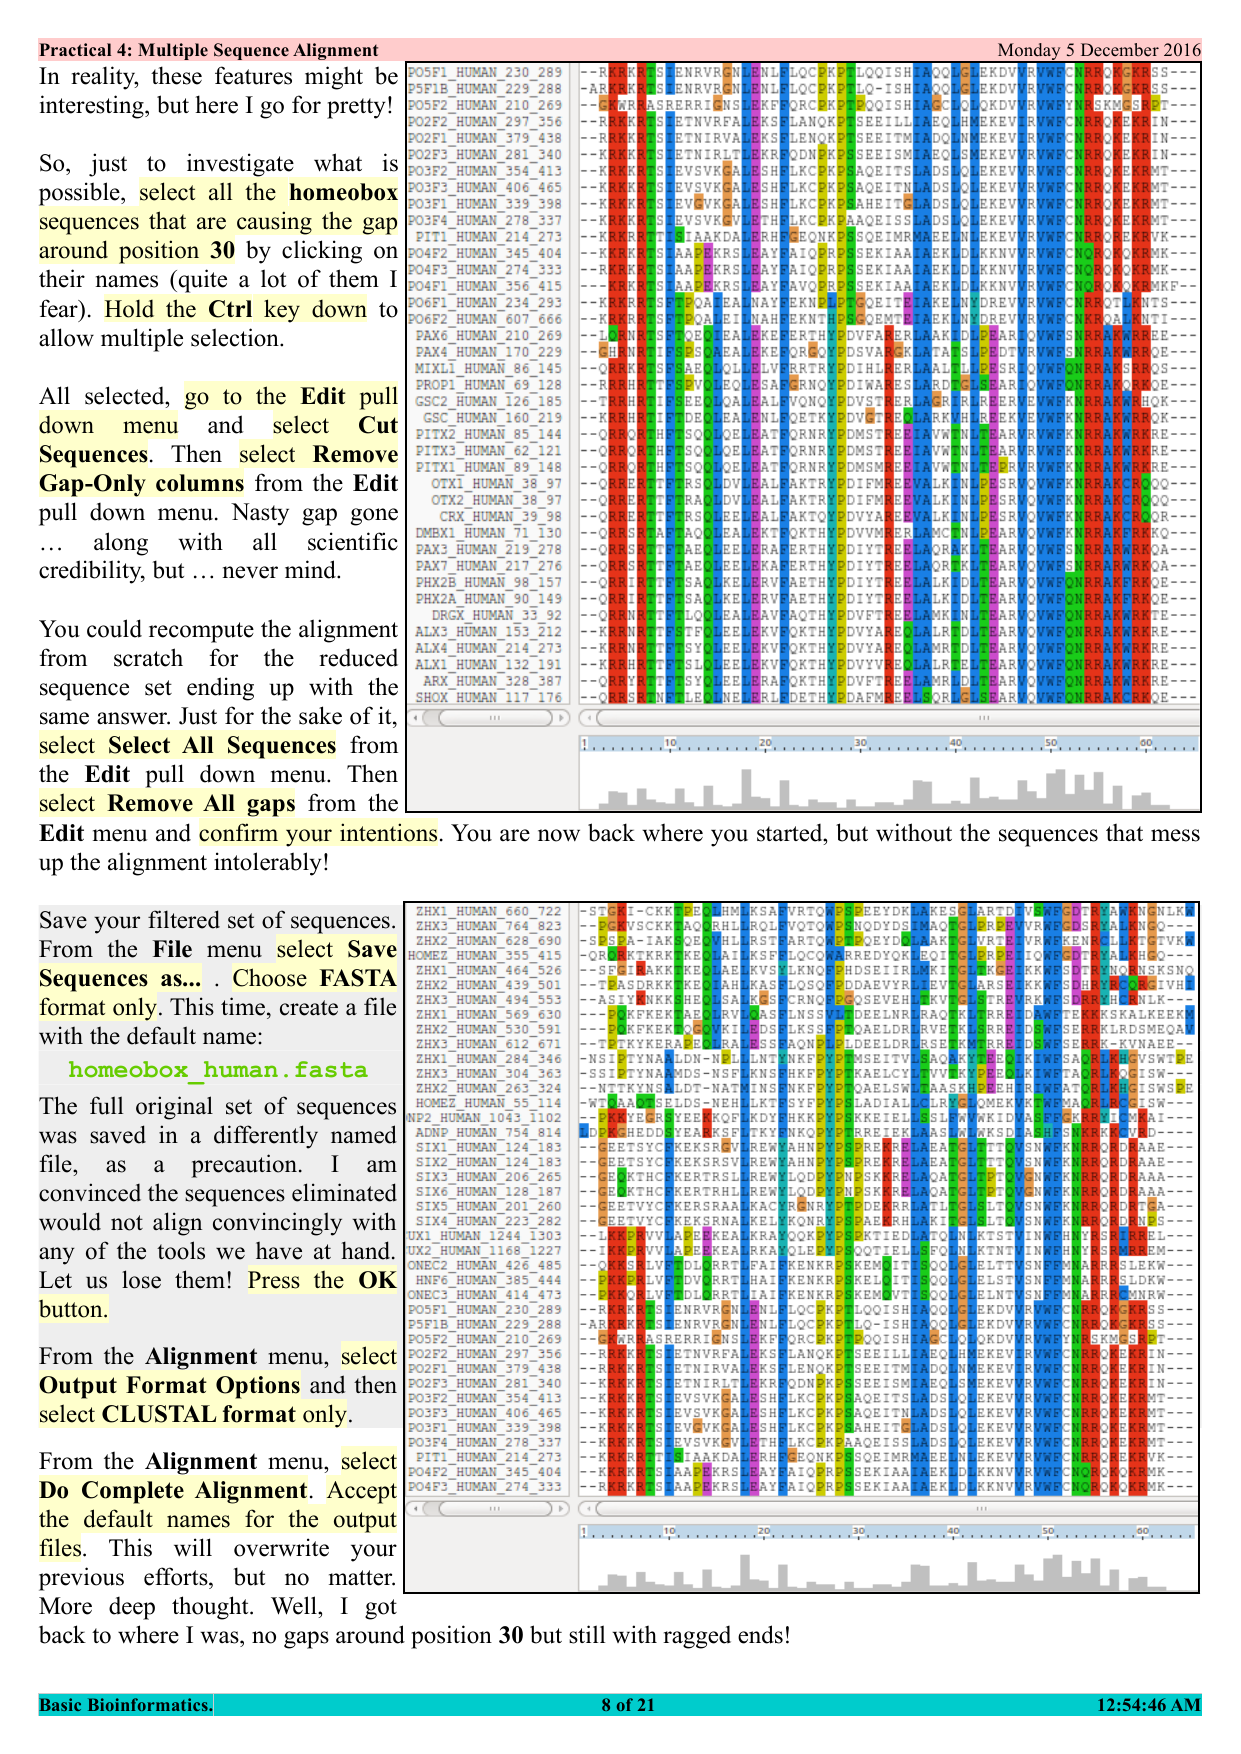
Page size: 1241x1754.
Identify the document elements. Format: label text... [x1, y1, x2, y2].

text From the Alignment menu, select Output Format Options and then select CLUSTAL format only. [38, 1341, 403, 1428]
text In reality, these features might be interesting, but here I go for pretty! [38, 61, 405, 813]
text All selected, go to the Edit pull down menu and select Cut Sequences. Then select Remove Gap-Only columns from the Edit pull down menu. Nasty gap gone … along with all scientific credibility, but … never mind. [38, 381, 404, 584]
text From the Alignment menu, select Do Complete Alignment. Accept the default names for the output files. This will overwrite your previous efforts, but no matter. More deep thought. Well, I got back to where I was, no gaps around position 30 but still with ragged ends! [38, 1446, 1202, 1649]
text So, just to investigate what is possible, select all the homeobox sequences that are causing the gap around position 30 by clicking on their names (quite a lot of them I fear). Hold the Ctrl key down to allow multiple selection. [38, 148, 404, 352]
text The full original set of sequences was saved in a differently named file, as a precaution. I am convinced the sequences eliminated would not align convincingly with any of the tools we have at hand. Let us lose them! Press the OK button. [38, 1091, 403, 1323]
text You could recompute the alignment from scratch for the reduced sequence set ending up with the same answer. Just for the sake of it, select Select All Sequences from the Edit pull down menu. Then select Remove All gaps from the Edit menu and confirm your intentions. You are now back where you started, but without the sequences that mess up the alignment intolerably! [38, 614, 1202, 876]
text Save your filtered set of sequences. From the File menu select Save Sequences as... . Choose FASTA format only. This time, create a file with the default name: [38, 905, 403, 1050]
picture [407, 63, 1200, 811]
picture [405, 903, 1198, 1592]
text homeobox_human.fasta [38, 1056, 403, 1085]
